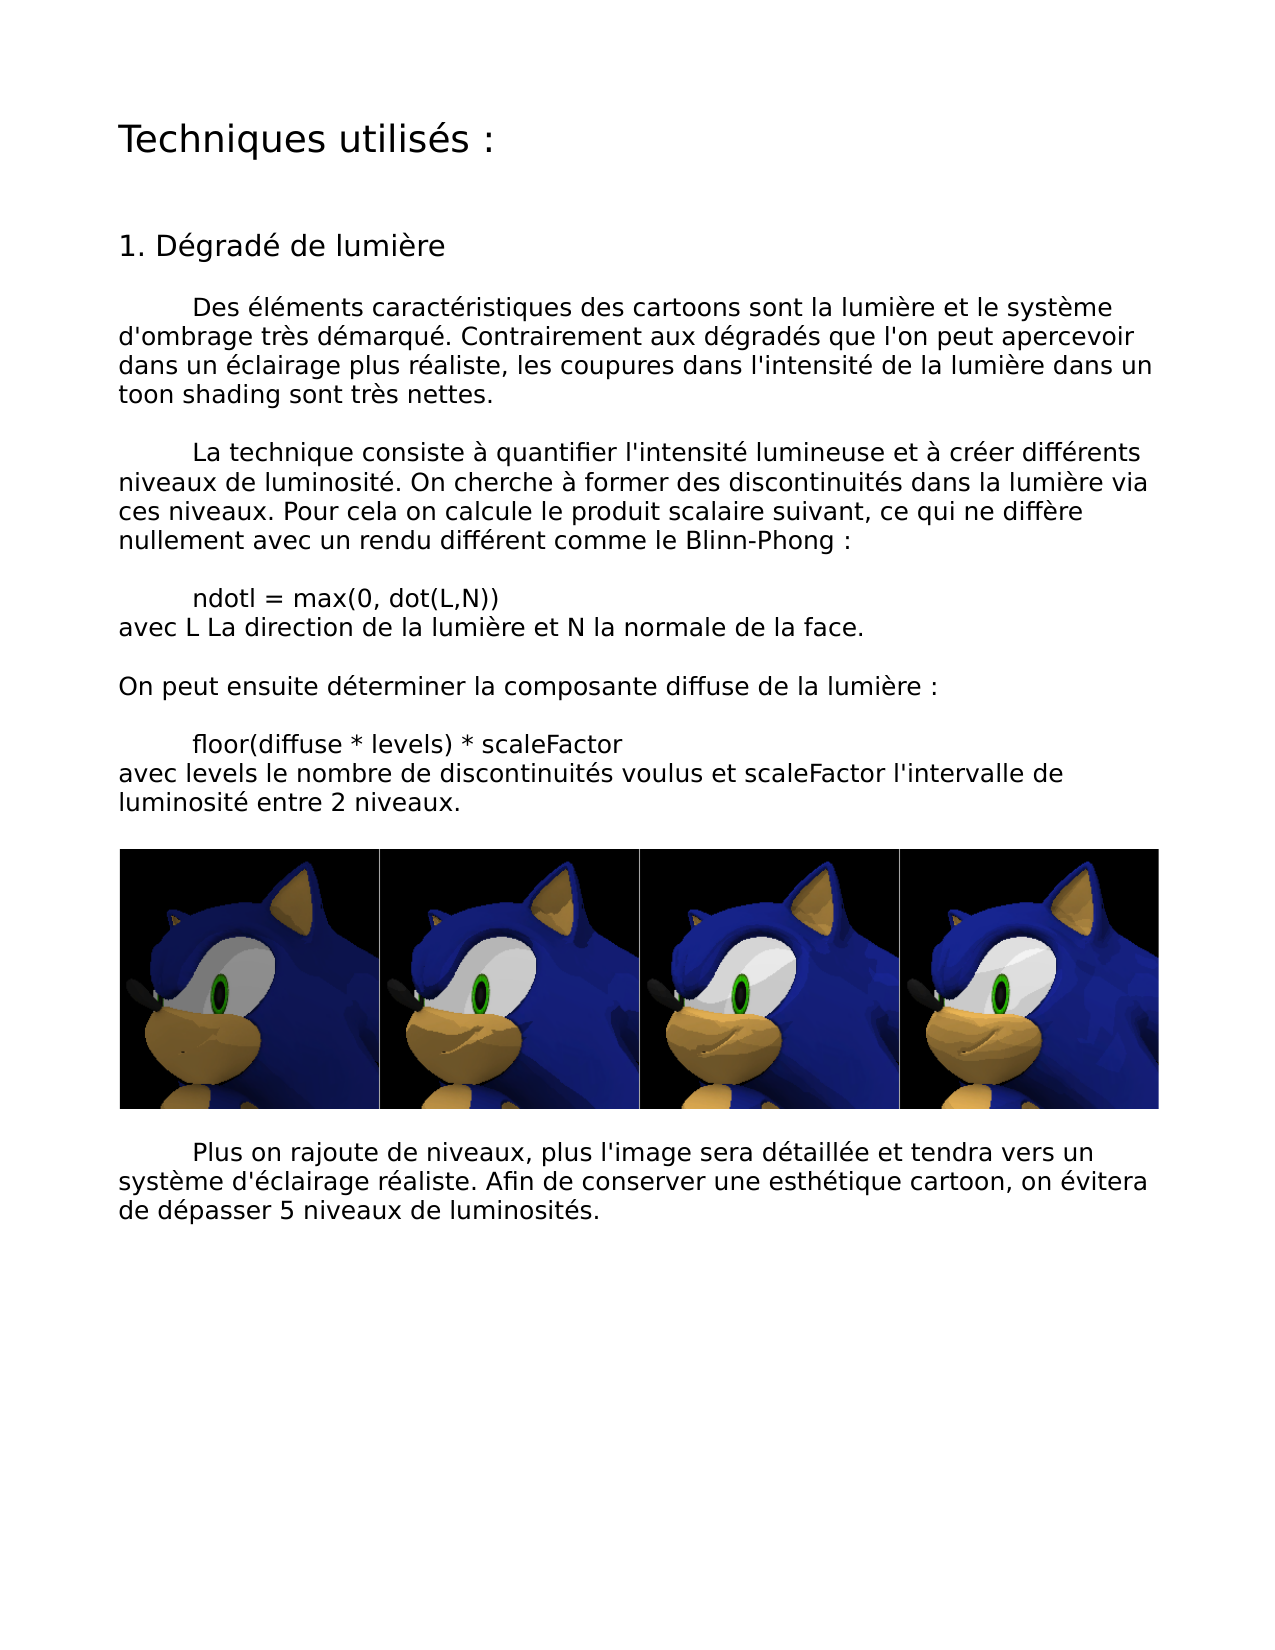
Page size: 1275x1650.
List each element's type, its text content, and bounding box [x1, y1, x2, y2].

text Plus on rajoute de niveaux, plus l'image sera détaillée et tendra vers un système d'éclairage réaliste. Afin de conserver une esthétique cartoon, on évitera de dépasser 5 niveaux de luminosités. [118, 1138, 1157, 1225]
text avec levels le nombre de discontinuités voulus et scaleFactor l'intervalle de luminosité entre 2 niveaux. [118, 759, 1157, 818]
text avec L La direction de la lumière et N la normale de la face. [118, 614, 1157, 643]
text Techniques utilisés : [118, 118, 1157, 162]
text floor(diffuse * levels) * scaleFactor [118, 730, 1157, 759]
text ndotl = max(0, dot(L,N)) [118, 584, 1157, 614]
picture [119, 849, 1159, 1109]
text On peut ensuite déterminer la composante diffuse de la lumière : [118, 672, 1157, 701]
text Des éléments caractéristiques des cartoons sont la lumière et le système d'ombrage très démarqué. Contrairement aux dégradés que l'on peut apercevoir dans un éclairage plus réaliste, les coupures dans l'intensité de la lumière dans un toon shading sont très nettes. [118, 293, 1157, 409]
text 1. Dégradé de lumière [118, 230, 1157, 264]
text La technique consiste à quantifier l'intensité lumineuse et à créer différents niveaux de luminosité. On cherche à former des discontinuités dans la lumière via ces niveaux. Pour cela on calcule le produit scalaire suivant, ce qui ne diffère nullement avec un rendu différent comme le Blinn-Phong : [118, 439, 1157, 555]
